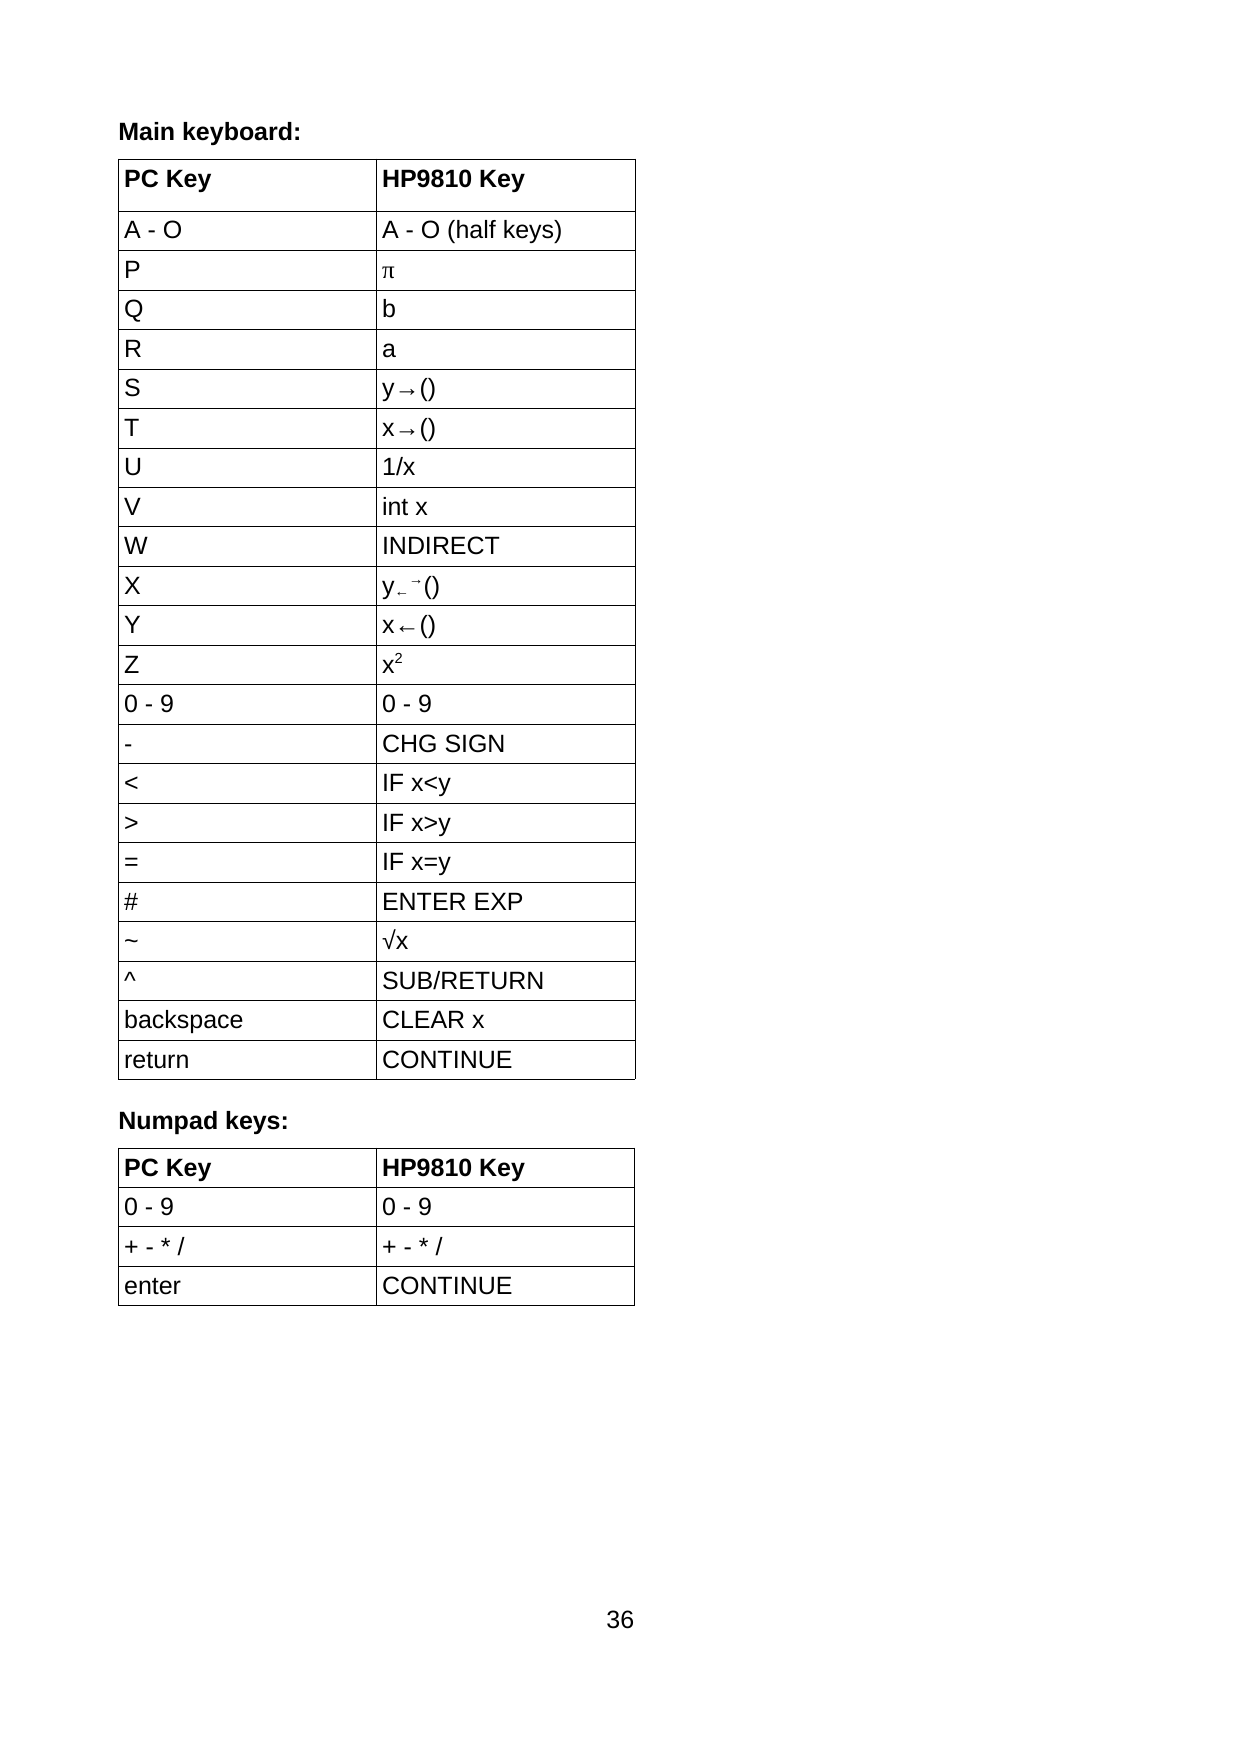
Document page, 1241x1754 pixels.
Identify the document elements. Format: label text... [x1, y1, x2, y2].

table_cell ~ [119, 922, 376, 961]
table_cell return [119, 1041, 376, 1079]
table_header PC Key [119, 1149, 376, 1187]
table_cell enter [119, 1267, 376, 1305]
table_cell SUB/RETURN [377, 962, 635, 1000]
table_cell > [119, 804, 376, 842]
table_cell A - O [119, 212, 376, 250]
table_header PC Key [119, 160, 376, 211]
table_cell + - * / [119, 1227, 376, 1266]
table_cell 0 - 9 [119, 685, 376, 724]
table_cell T [119, 409, 376, 447]
table_cell CONTINUE [377, 1267, 634, 1305]
table_cell V [119, 488, 376, 526]
table_cell Y [119, 606, 376, 645]
table_cell INDIRECT [377, 527, 635, 566]
table_cell b [377, 291, 635, 329]
table_cell √x [377, 922, 635, 961]
table_cell CLEAR x [377, 1001, 635, 1039]
table_cell - [119, 725, 376, 763]
table_cell y→() [377, 370, 635, 408]
table_cell W [119, 527, 376, 566]
table_cell 0 - 9 [377, 1188, 634, 1226]
table_cell S [119, 370, 376, 408]
table_cell x2 [377, 646, 635, 684]
table_cell CHG SIGN [377, 725, 635, 763]
table_cell Z [119, 646, 376, 684]
table_cell backspace [119, 1001, 376, 1039]
table_cell R [119, 330, 376, 368]
table_cell IF x>y [377, 804, 635, 842]
table_cell x←() [377, 606, 635, 645]
table_cell = [119, 843, 376, 882]
table_cell U [119, 449, 376, 487]
table_cell 0 - 9 [119, 1188, 376, 1226]
table_cell P [119, 251, 376, 289]
table_cell Q [119, 291, 376, 329]
table_cell a [377, 330, 635, 368]
table_cell CONTINUE [377, 1041, 635, 1079]
table_cell y←→() [377, 567, 635, 605]
table_cell X [119, 567, 376, 605]
text Main keyboard: [118, 118, 1122, 146]
table_cell x→() [377, 409, 635, 447]
table_cell < [119, 764, 376, 803]
table_cell # [119, 883, 376, 921]
table_cell ENTER EXP [377, 883, 635, 921]
table_cell A - O (half keys) [377, 212, 635, 250]
table_cell 1/x [377, 449, 635, 487]
table_header HP9810 Key [377, 160, 635, 211]
table_cell IF x<y [377, 764, 635, 803]
table_cell int x [377, 488, 635, 526]
table_header HP9810 Key [377, 1149, 634, 1187]
table_cell π [377, 251, 635, 289]
text Numpad keys: [118, 1107, 1122, 1135]
table_cell ^ [119, 962, 376, 1000]
table_cell + - * / [377, 1227, 634, 1266]
table_cell IF x=y [377, 843, 635, 882]
table_cell 0 - 9 [377, 685, 635, 724]
